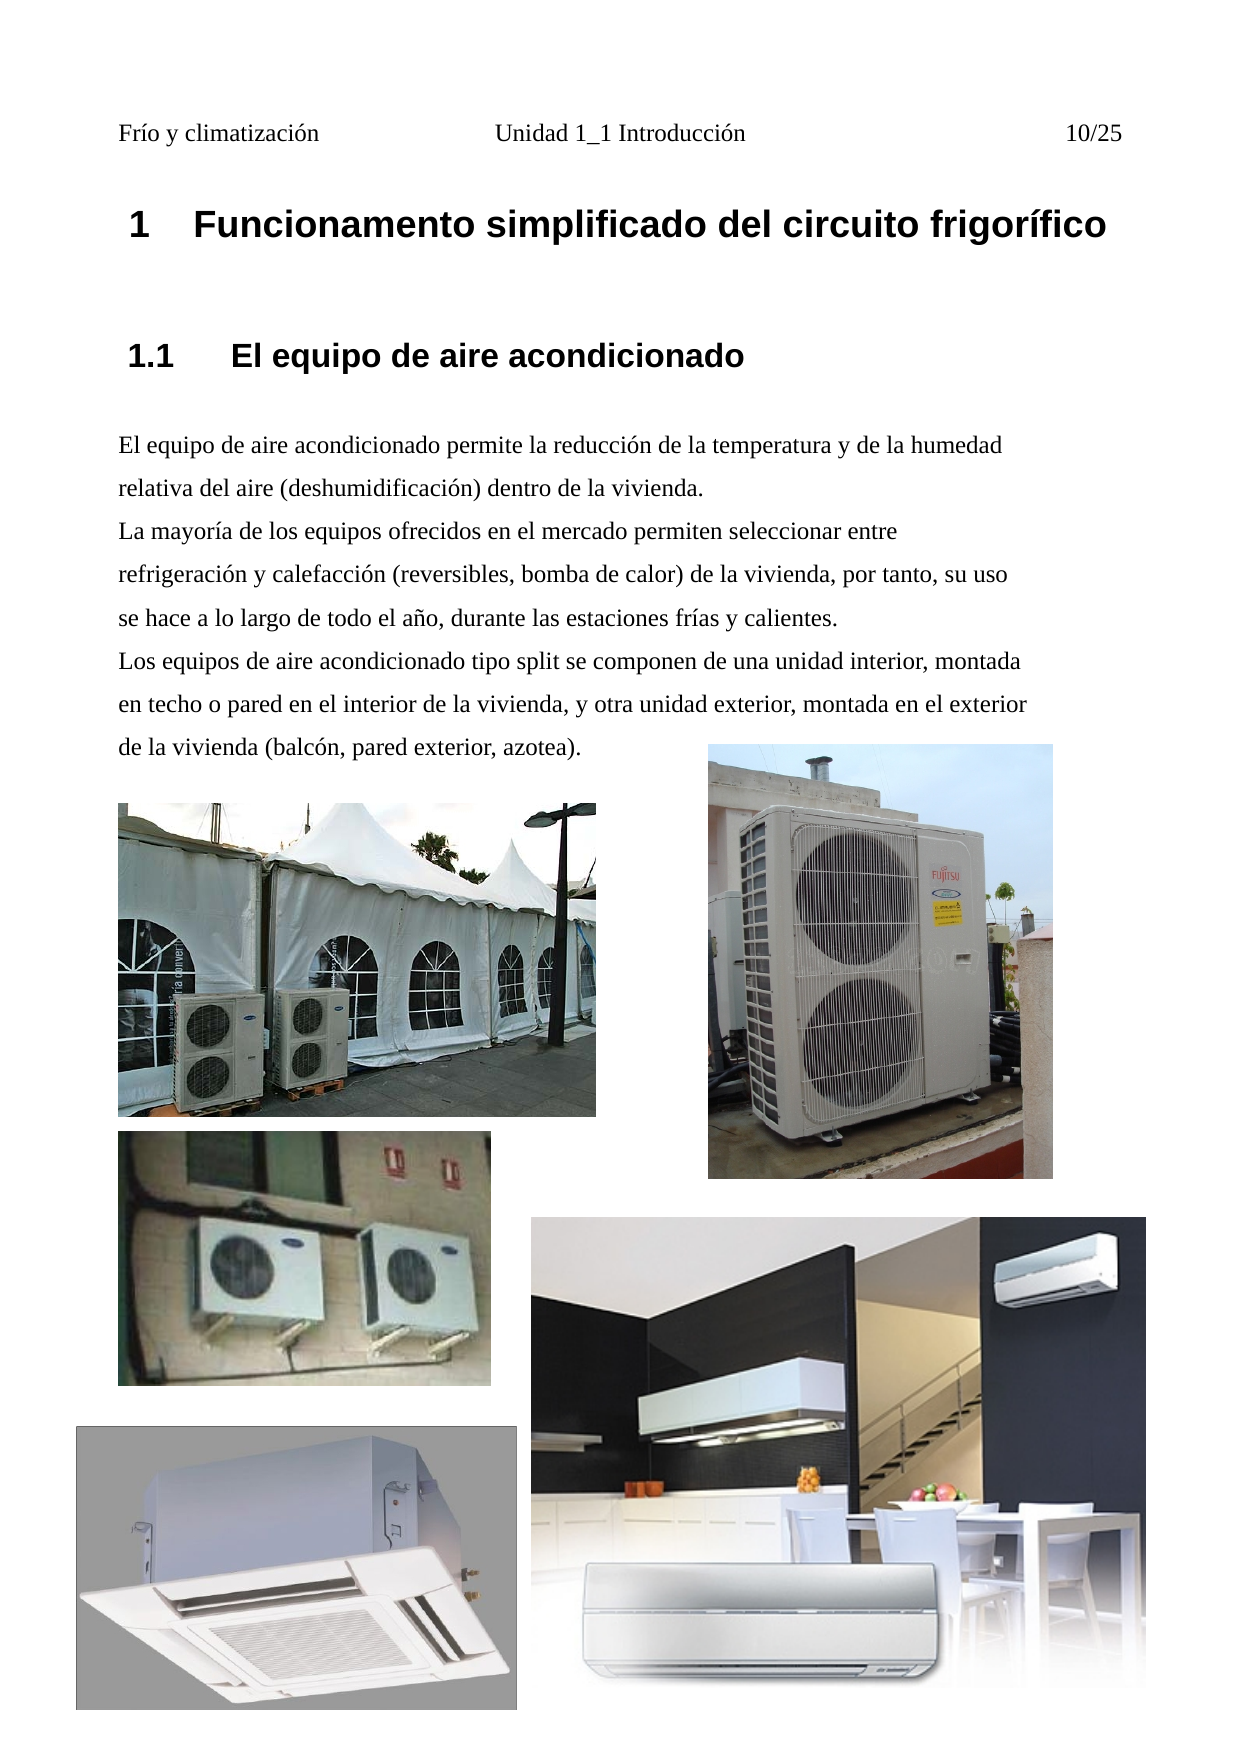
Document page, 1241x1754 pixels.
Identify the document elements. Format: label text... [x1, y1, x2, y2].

text El equipo de aire acondicionado permite la reducción de la temperatura y de la humedad [118, 430, 1122, 459]
text La mayoría de los equipos ofrecidos en el mercado permiten seleccionar entre [118, 516, 1122, 545]
picture [118, 1131, 491, 1386]
picture [118, 803, 596, 1117]
text de la vivienda (balcón, pared exterior, azotea). [118, 732, 1122, 761]
text relativa del aire (deshumidificación) dentro de la vivienda. [118, 473, 1122, 502]
text Los equipos de aire acondicionado tipo split se componen de una unidad interior, montada [118, 646, 1122, 674]
picture [708, 744, 1053, 1179]
picture [531, 1217, 1146, 1688]
subtitle El equipo de aire acondicionado [118, 336, 1122, 374]
subtitle Funcionamento simplificado del circuito frigorífico [118, 201, 1122, 245]
text en techo o pared en el interior de la vivienda, y otra unidad exterior, montada en el exterior [118, 689, 1122, 718]
text refrigeración y calefacción (reversibles, bomba de calor) de la vivienda, por tanto, su uso [118, 559, 1122, 588]
text se hace a lo largo de todo el año, durante las estaciones frías y calientes. [118, 603, 1122, 631]
picture [76, 1426, 517, 1710]
